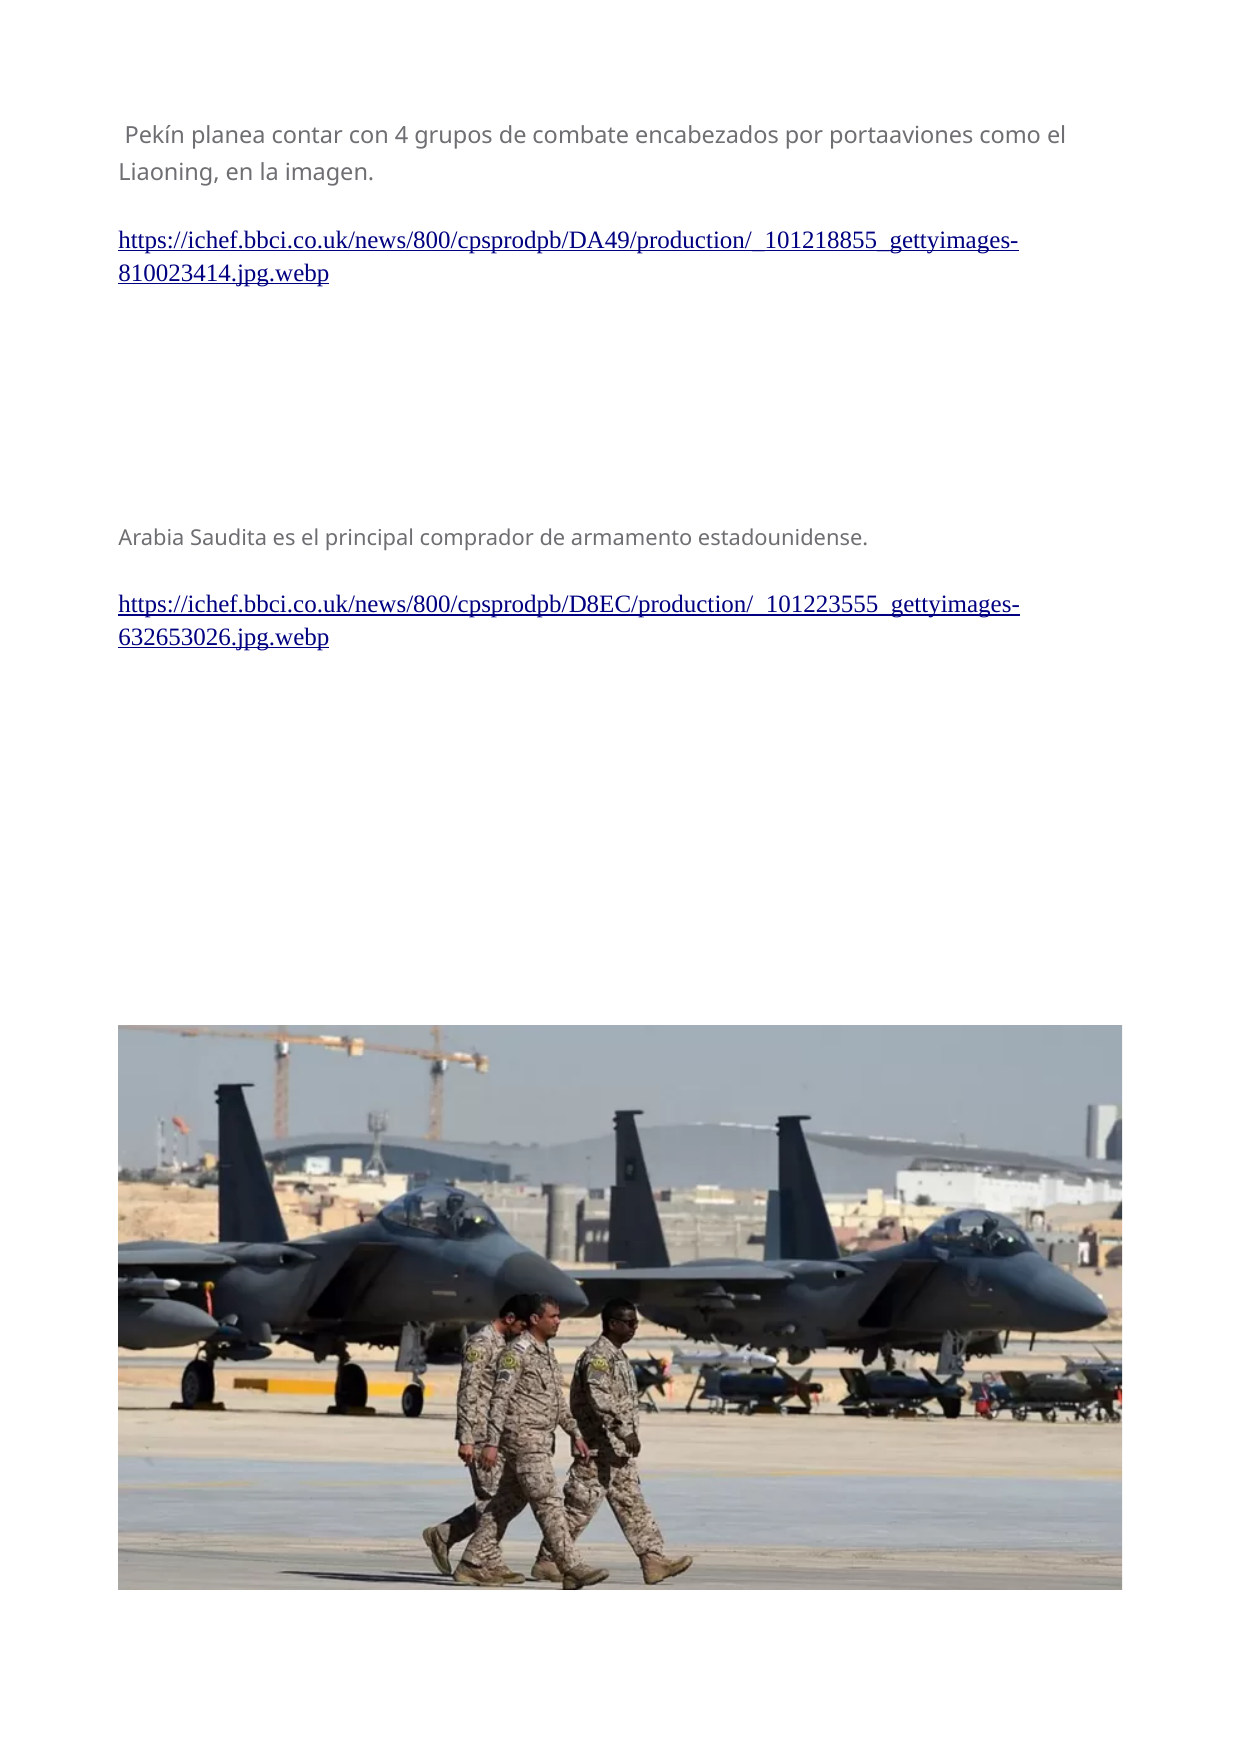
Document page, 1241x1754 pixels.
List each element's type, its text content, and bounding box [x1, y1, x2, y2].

text https://ichef.bbci.co.uk/news/800/cpsprodpb/D8EC/production/_101223555_gettyimages-632653026.jpg.webp [118, 589, 1122, 651]
text https://ichef.bbci.co.uk/news/800/cpsprodpb/DA49/production/_101218855_gettyimages-810023414.jpg.webp [118, 225, 1122, 286]
text Arabia Saudita es el principal comprador de armamento estadounidense. [118, 522, 1122, 552]
text Pekín planea contar con 4 grupos de combate encabezados por portaaviones como el Liaoning, en la imagen. [118, 118, 1122, 187]
picture [118, 1025, 1123, 1590]
